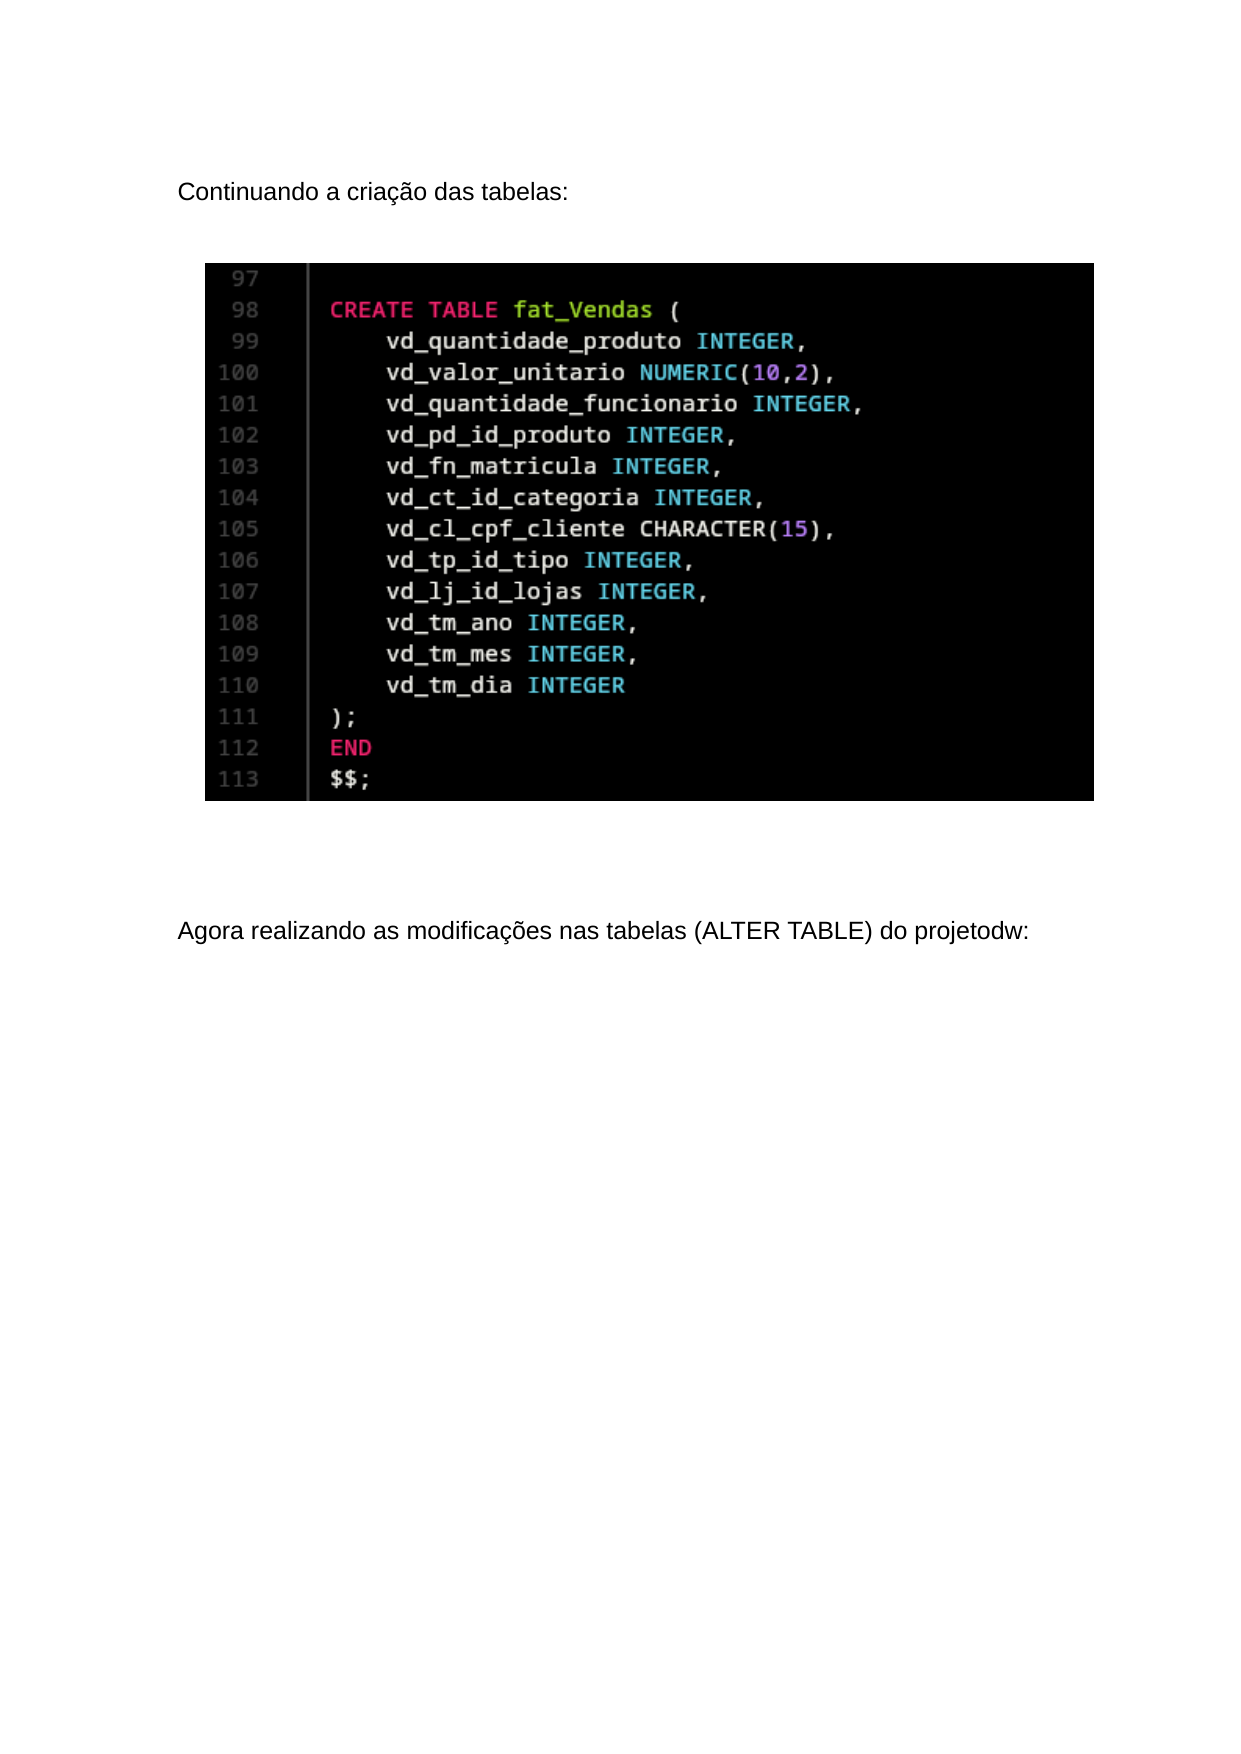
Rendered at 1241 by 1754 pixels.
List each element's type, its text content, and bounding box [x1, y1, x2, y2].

picture [205, 263, 1094, 801]
text Continuando a criação das tabelas: [177, 177, 1122, 206]
text Agora realizando as modificações nas tabelas (ALTER TABLE) do projetodw: [177, 916, 1122, 944]
